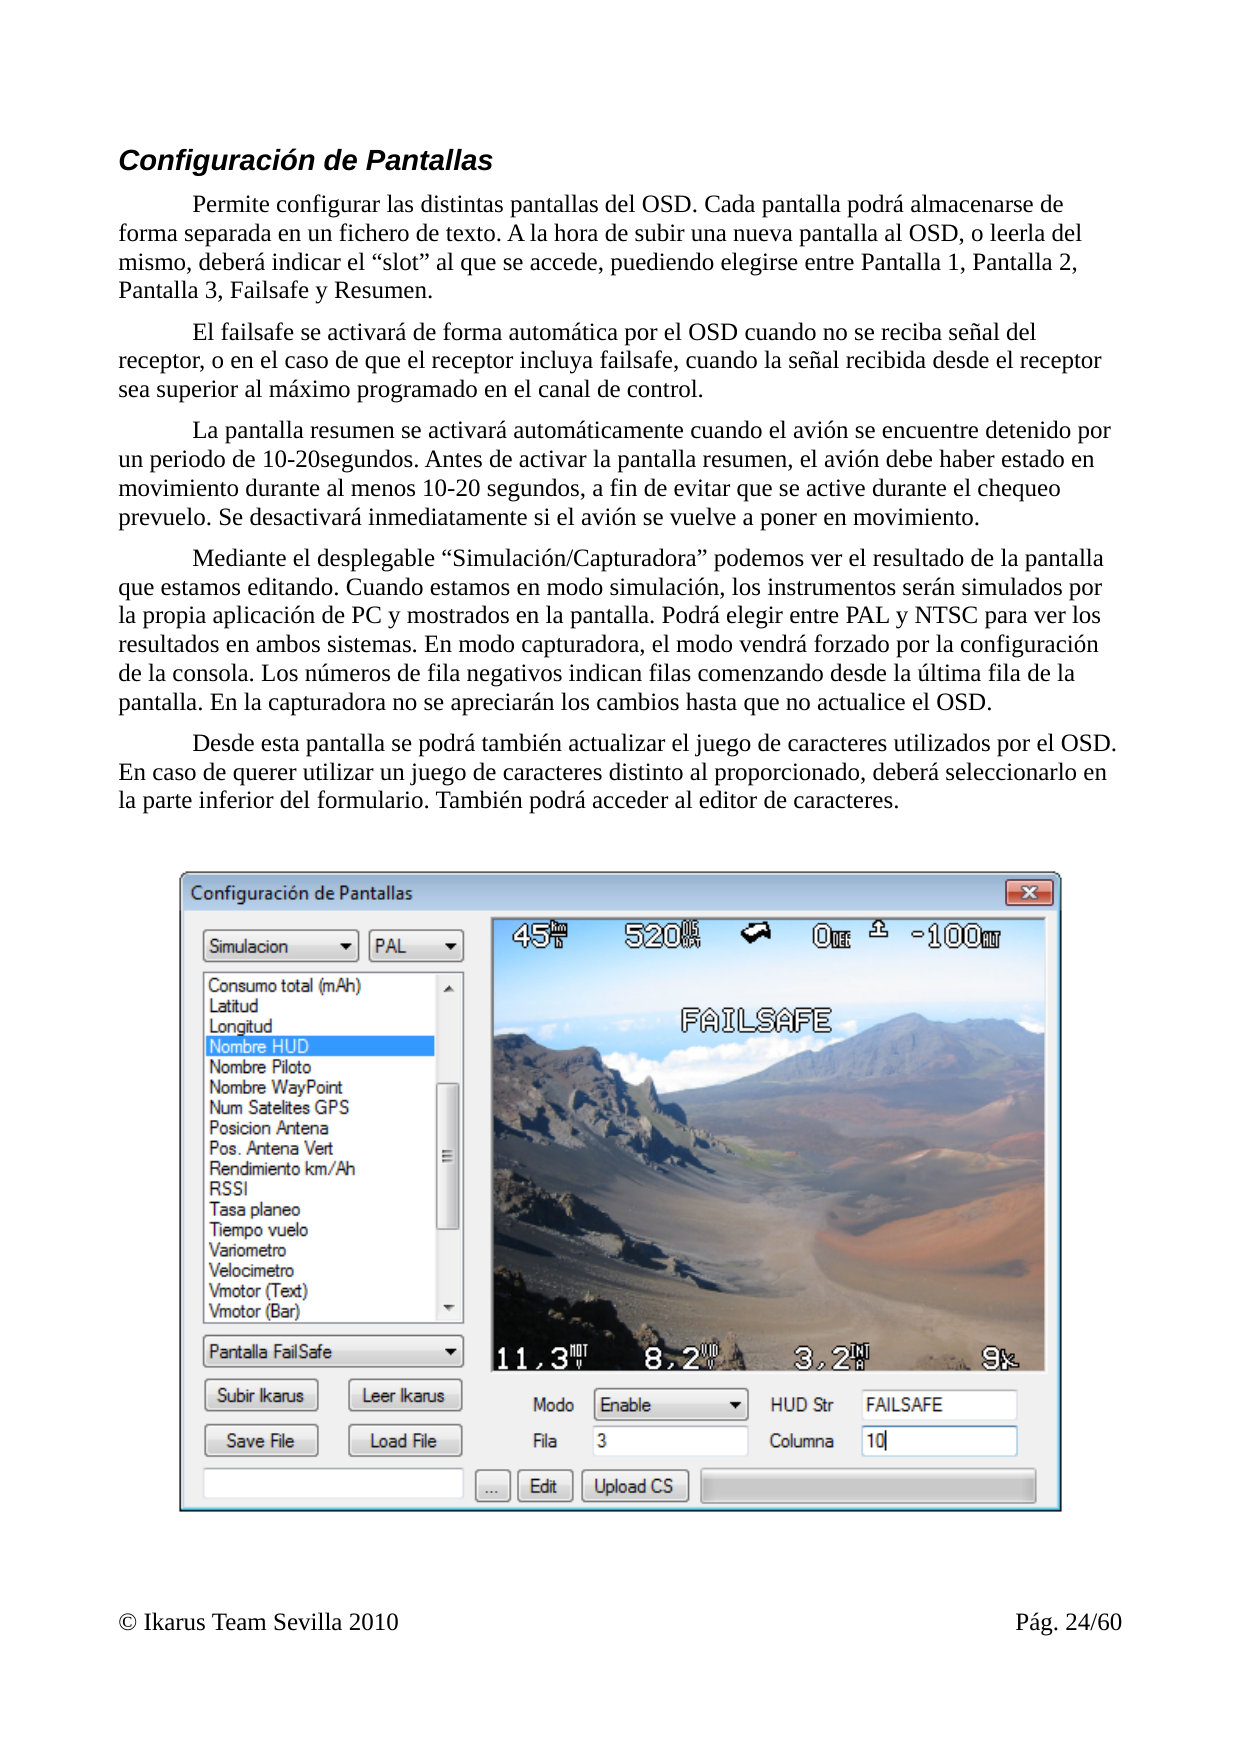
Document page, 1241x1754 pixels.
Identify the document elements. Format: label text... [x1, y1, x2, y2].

picture [175, 867, 1065, 1515]
subtitle Configuración de Pantallas [118, 143, 1122, 177]
text La pantalla resumen se activará automáticamente cuando el avión se encuentre detenido por un periodo de 10-20segundos. Antes de activar la pantalla resumen, el avión debe haber estado en movimiento durante al menos 10-20 segundos, a fin de evitar que se active durante el chequeo prevuelo. Se desactivará inmediatamente si el avión se vuelve a poner en movimiento. [118, 415, 1122, 530]
text El failsafe se activará de forma automática por el OSD cuando no se reciba señal del receptor, o en el caso de que el receptor incluya failsafe, cuando la señal recibida desde el receptor sea superior al máximo programado en el canal de control. [118, 317, 1122, 403]
text Mediante el desplegable “Simulación/Capturadora” podemos ver el resultado de la pantalla que estamos editando. Cuando estamos en modo simulación, los instrumentos serán simulados por la propia aplicación de PC y mostrados en la pantalla. Podrá elegir entre PAL y NTSC para ver los resultados en ambos sistemas. En modo capturadora, el modo vendrá forzado por la configuración de la consola. Los números de fila negativos indican filas comenzando desde la última fila de la pantalla. En la capturadora no se apreciarán los cambios hasta que no actualice el OSD. [118, 543, 1122, 715]
text Desde esta pantalla se podrá también actualizar el juego de caracteres utilizados por el OSD. En caso de querer utilizar un juego de caracteres distinto al proporcionado, deberá seleccionarlo en la parte inferior del formulario. También podrá acceder al editor de caracteres. [118, 728, 1122, 814]
text Permite configurar las distintas pantallas del OSD. Cada pantalla podrá almacenarse de forma separada en un fichero de texto. A la hora de subir una nueva pantalla al OSD, o leerla del mismo, deberá indicar el “slot” al que se accede, puediendo elegirse entre Pantalla 1, Pantalla 2, Pantalla 3, Failsafe y Resumen. [118, 189, 1122, 304]
